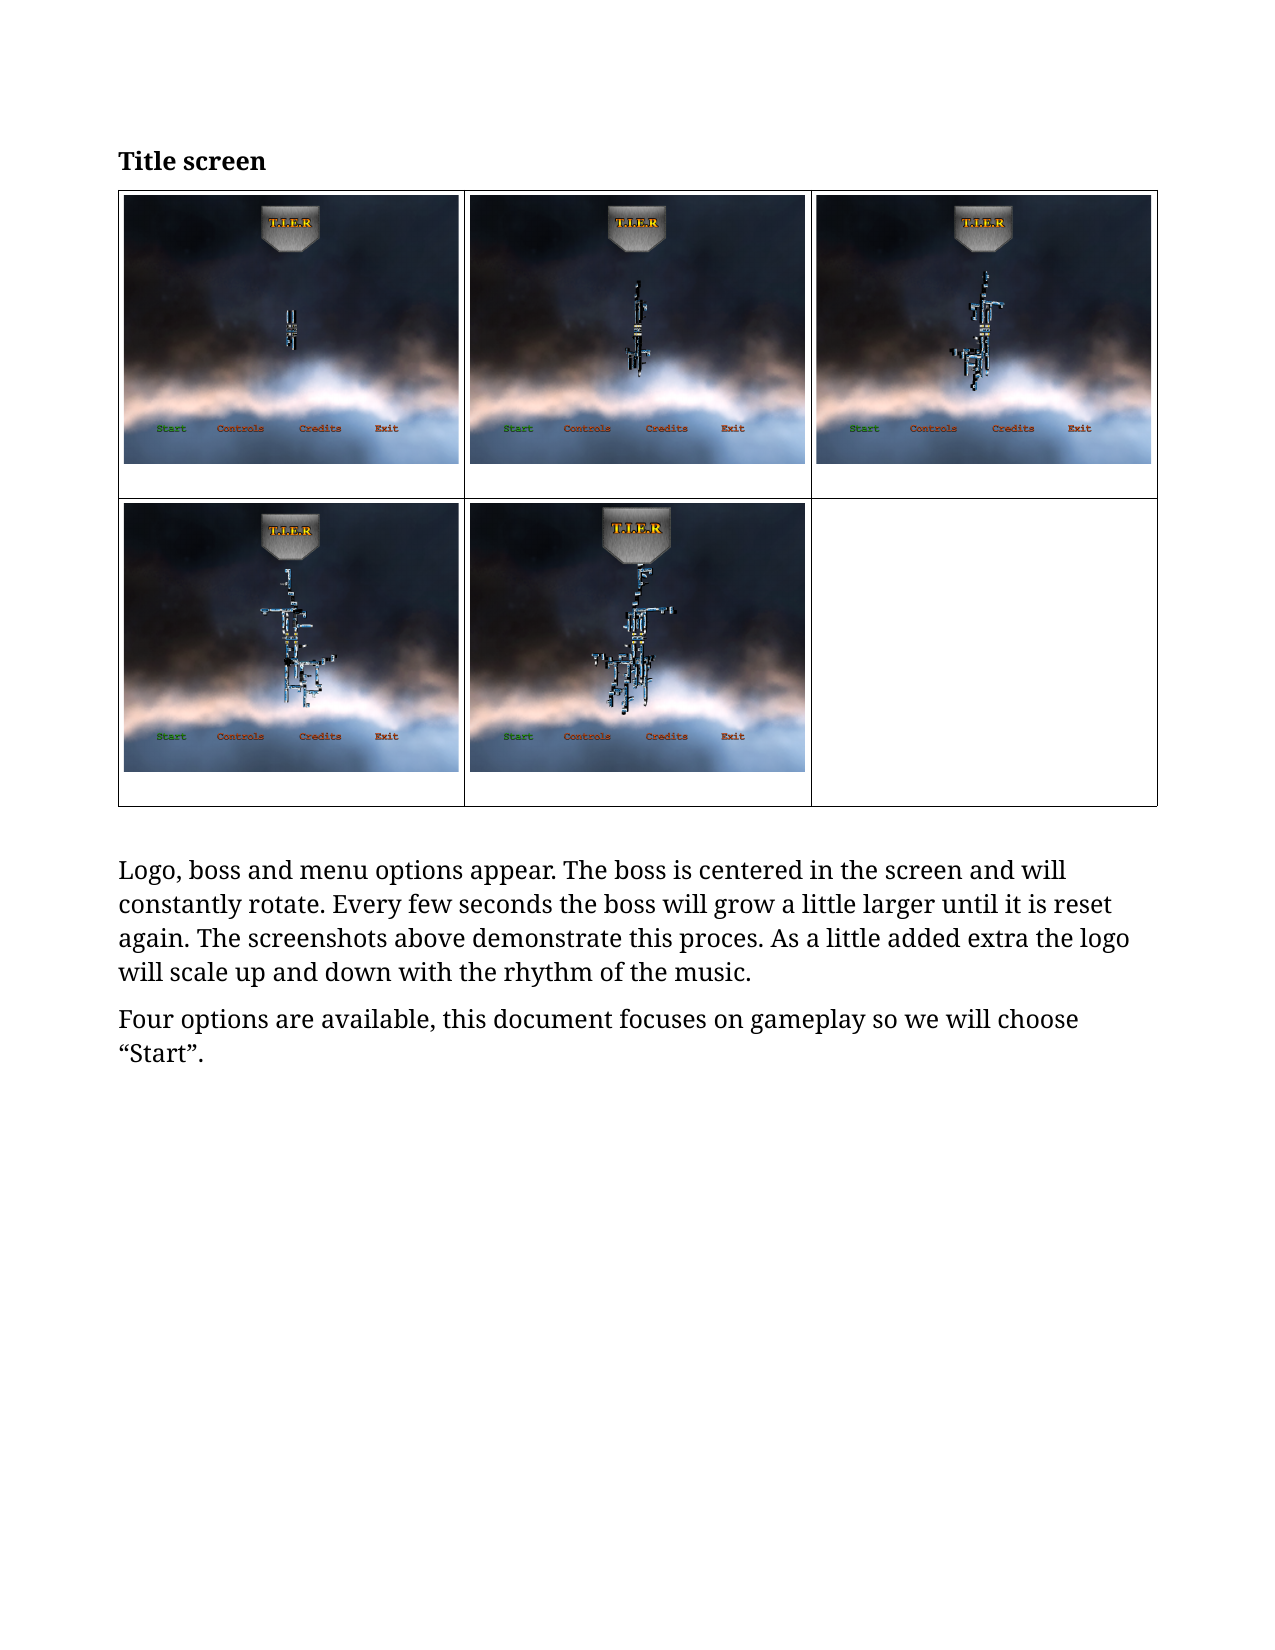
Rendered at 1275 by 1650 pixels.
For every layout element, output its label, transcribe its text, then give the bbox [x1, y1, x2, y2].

text Four options are available, this document focuses on gameplay so we will choose “Start”. [118, 1001, 1157, 1069]
text Logo, boss and menu options appear. The boss is centered in the screen and will constantly rotate. Every few seconds the boss will grow a little larger until it is reset again. The screenshots above demonstrate this proces. As a little added extra the logo will scale up and down with the rhythm of the music. [118, 853, 1157, 989]
table_cell [465, 499, 811, 806]
table_cell [812, 499, 1157, 806]
table_header [465, 191, 811, 498]
picture [123, 503, 459, 772]
picture [816, 195, 1152, 464]
table_cell [119, 499, 464, 806]
subtitle Title screen [118, 143, 1157, 177]
table_header [812, 191, 1157, 498]
table_header [119, 191, 464, 498]
picture [470, 195, 805, 464]
picture [123, 195, 459, 464]
picture [470, 503, 805, 772]
